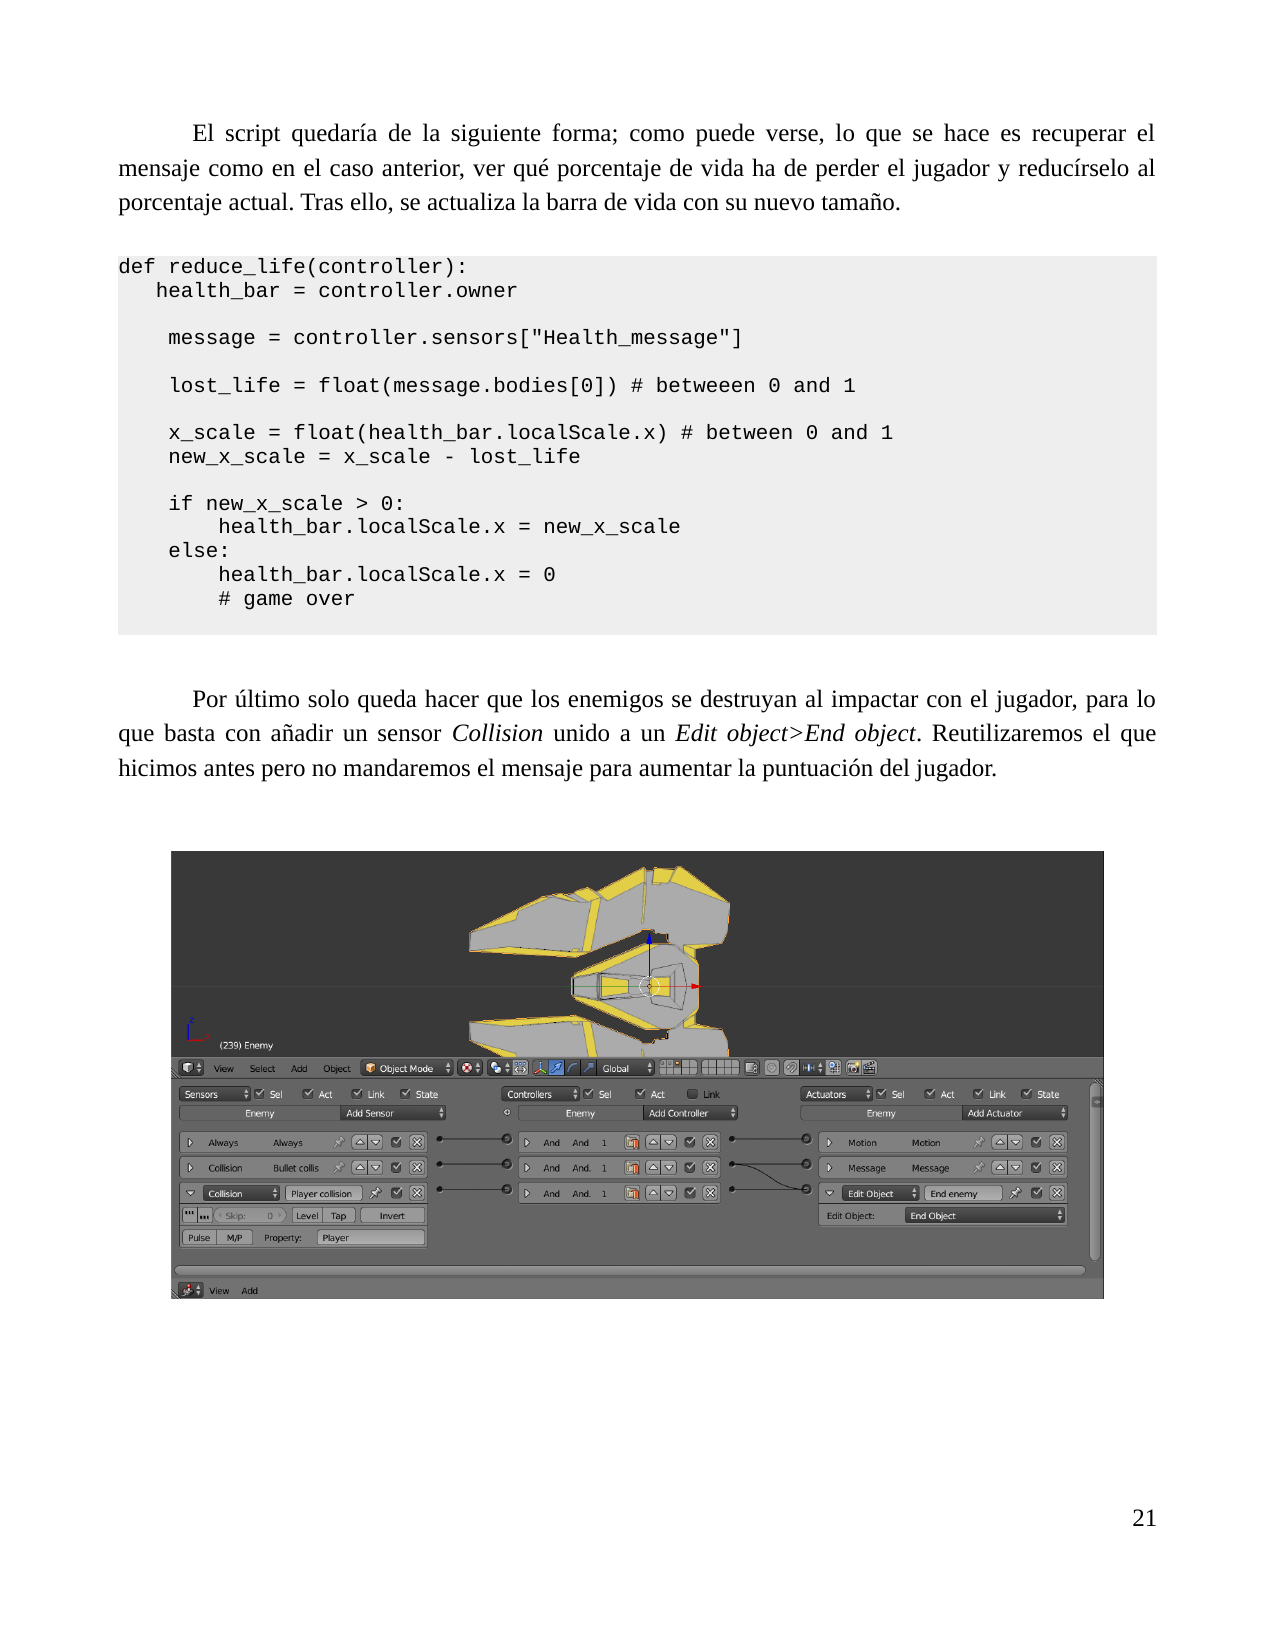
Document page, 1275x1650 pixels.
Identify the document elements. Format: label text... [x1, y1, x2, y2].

text health_bar.localScale.x = new_x_scale [118, 517, 1157, 540]
text health_bar = controller.owner [118, 280, 1157, 304]
picture [171, 851, 1104, 1299]
text health_bar.localScale.x = 0 [118, 564, 1157, 587]
text Por último solo queda hacer que los enemigos se destruyan al impactar con el jugador, para lo que basta con añadir un sensor Collision unido a un Edit object>End object. Reutilizaremos el que hicimos antes pero no mandaremos el mensaje para aumentar la puntuación del jugador. [118, 684, 1157, 782]
text lost_life = float(message.bodies[0]) # betweeen 0 and 1 [118, 375, 1157, 398]
text else: [118, 540, 1157, 564]
text if new_x_scale > 0: [118, 493, 1157, 517]
text # game over [118, 587, 1157, 611]
text def reduce_life(controller): [118, 256, 1157, 280]
text new_x_scale = x_scale - lost_life [118, 446, 1157, 469]
text El script quedaría de la siguiente forma; como puede verse, lo que se hace es recuperar el mensaje como en el caso anterior, ver qué porcentaje de vida ha de perder el jugador y reducírselo al porcentaje actual. Tras ello, se actualiza la barra de vida con su nuevo tamaño. [118, 118, 1157, 216]
text message = controller.sensors["Health_message"] [118, 327, 1157, 351]
text x_scale = float(health_bar.localScale.x) # between 0 and 1 [118, 422, 1157, 446]
